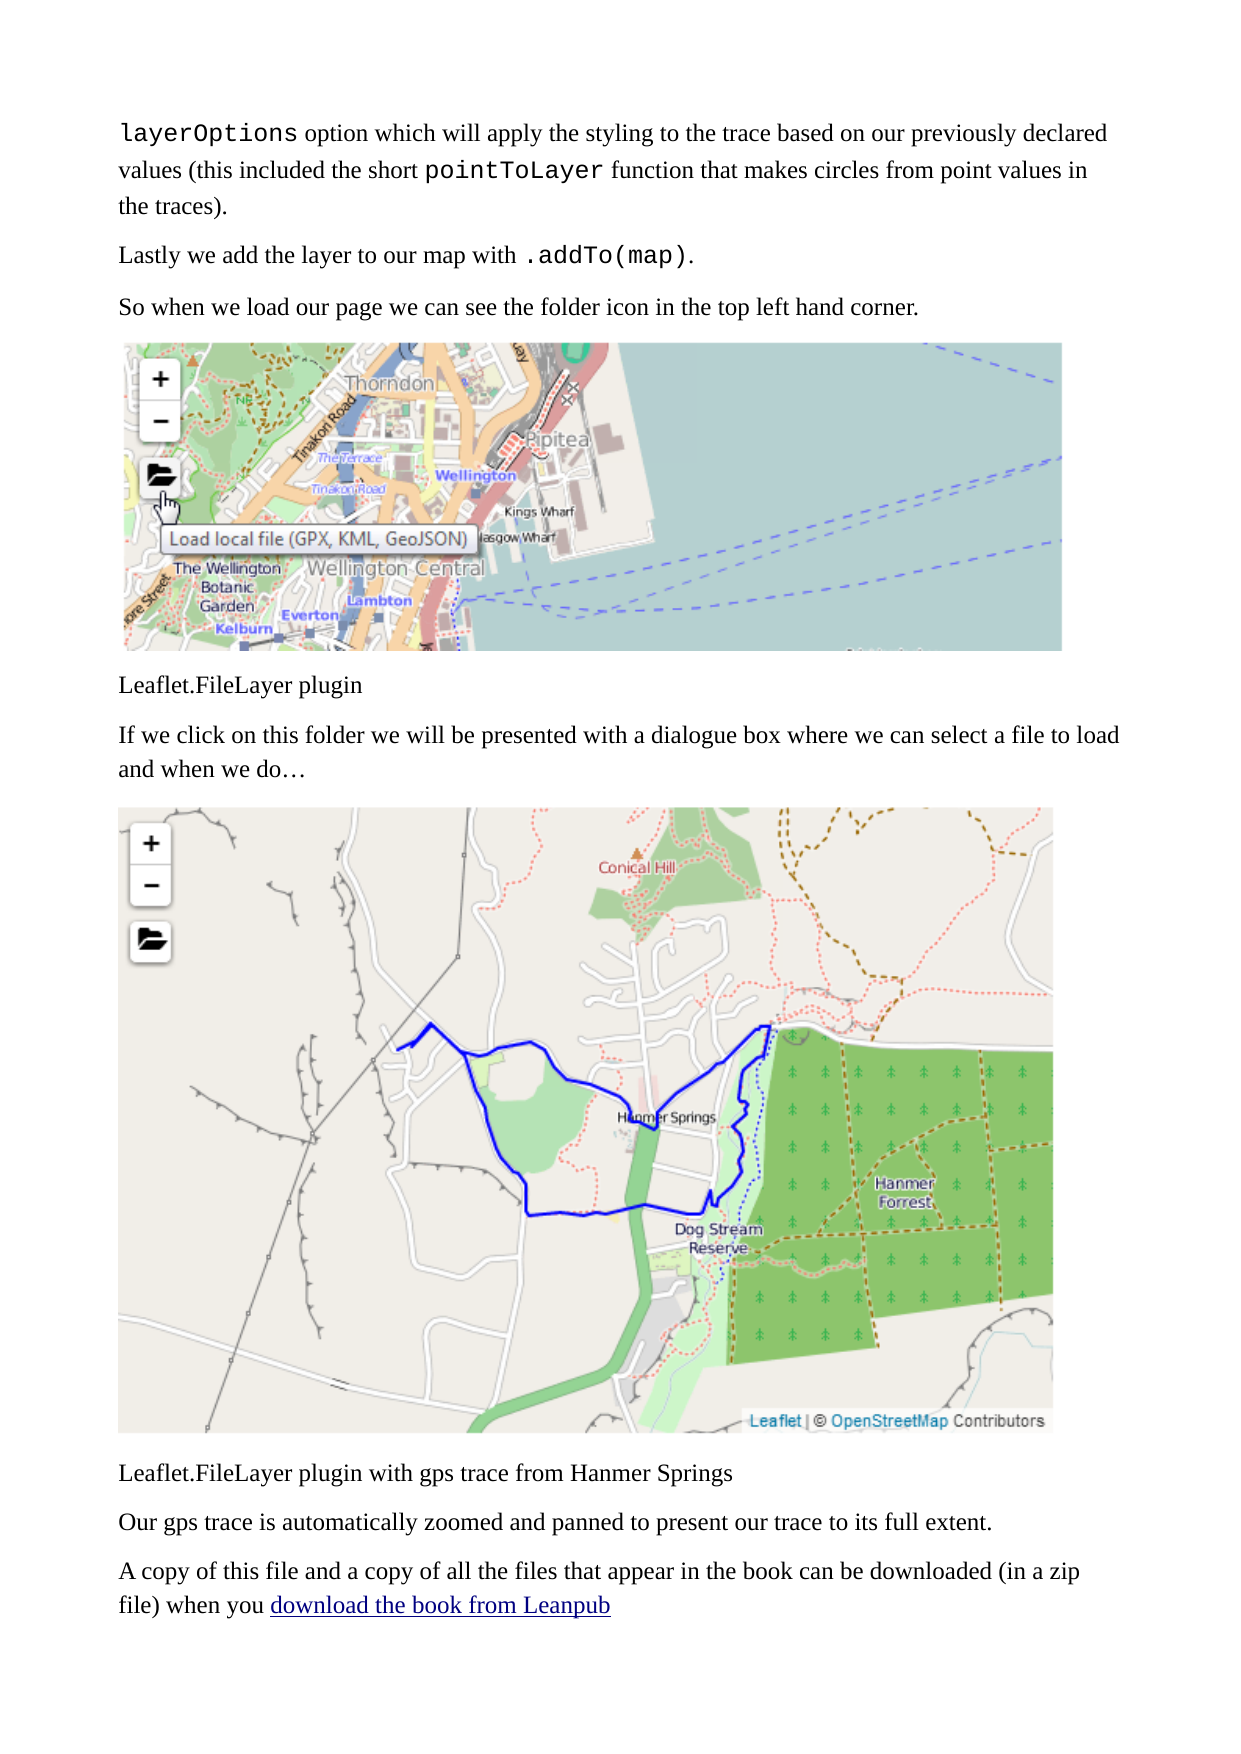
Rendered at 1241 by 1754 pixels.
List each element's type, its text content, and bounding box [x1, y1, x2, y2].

text Leaflet.FileLayer plugin [118, 671, 1122, 699]
text Our gps trace is automatically zoomed and panned to present our trace to its full extent. [118, 1507, 1122, 1536]
text If we click on this folder we will be presented with a dialogue box where we can select a file to load and when we do… [118, 720, 1122, 783]
text So when we load our page we can see the folder icon in the top left hand corner. [118, 292, 1122, 321]
text Leaflet.FileLayer plugin with gps trace from Hanmer Springs [118, 1458, 1122, 1487]
text layerOptions option which will apply the styling to the trace based on our previously declared values (this included the short pointToLayer function that makes circles from point values in the traces). [118, 118, 1122, 220]
text A copy of this file and a copy of all the files that appear in the book can be downloaded (in a zip file) when you download the book from Leanpub [118, 1556, 1122, 1619]
picture [118, 341, 1070, 651]
picture [118, 803, 1058, 1438]
text Lastly we add the layer to our map with .addTo(map). [118, 240, 1122, 271]
